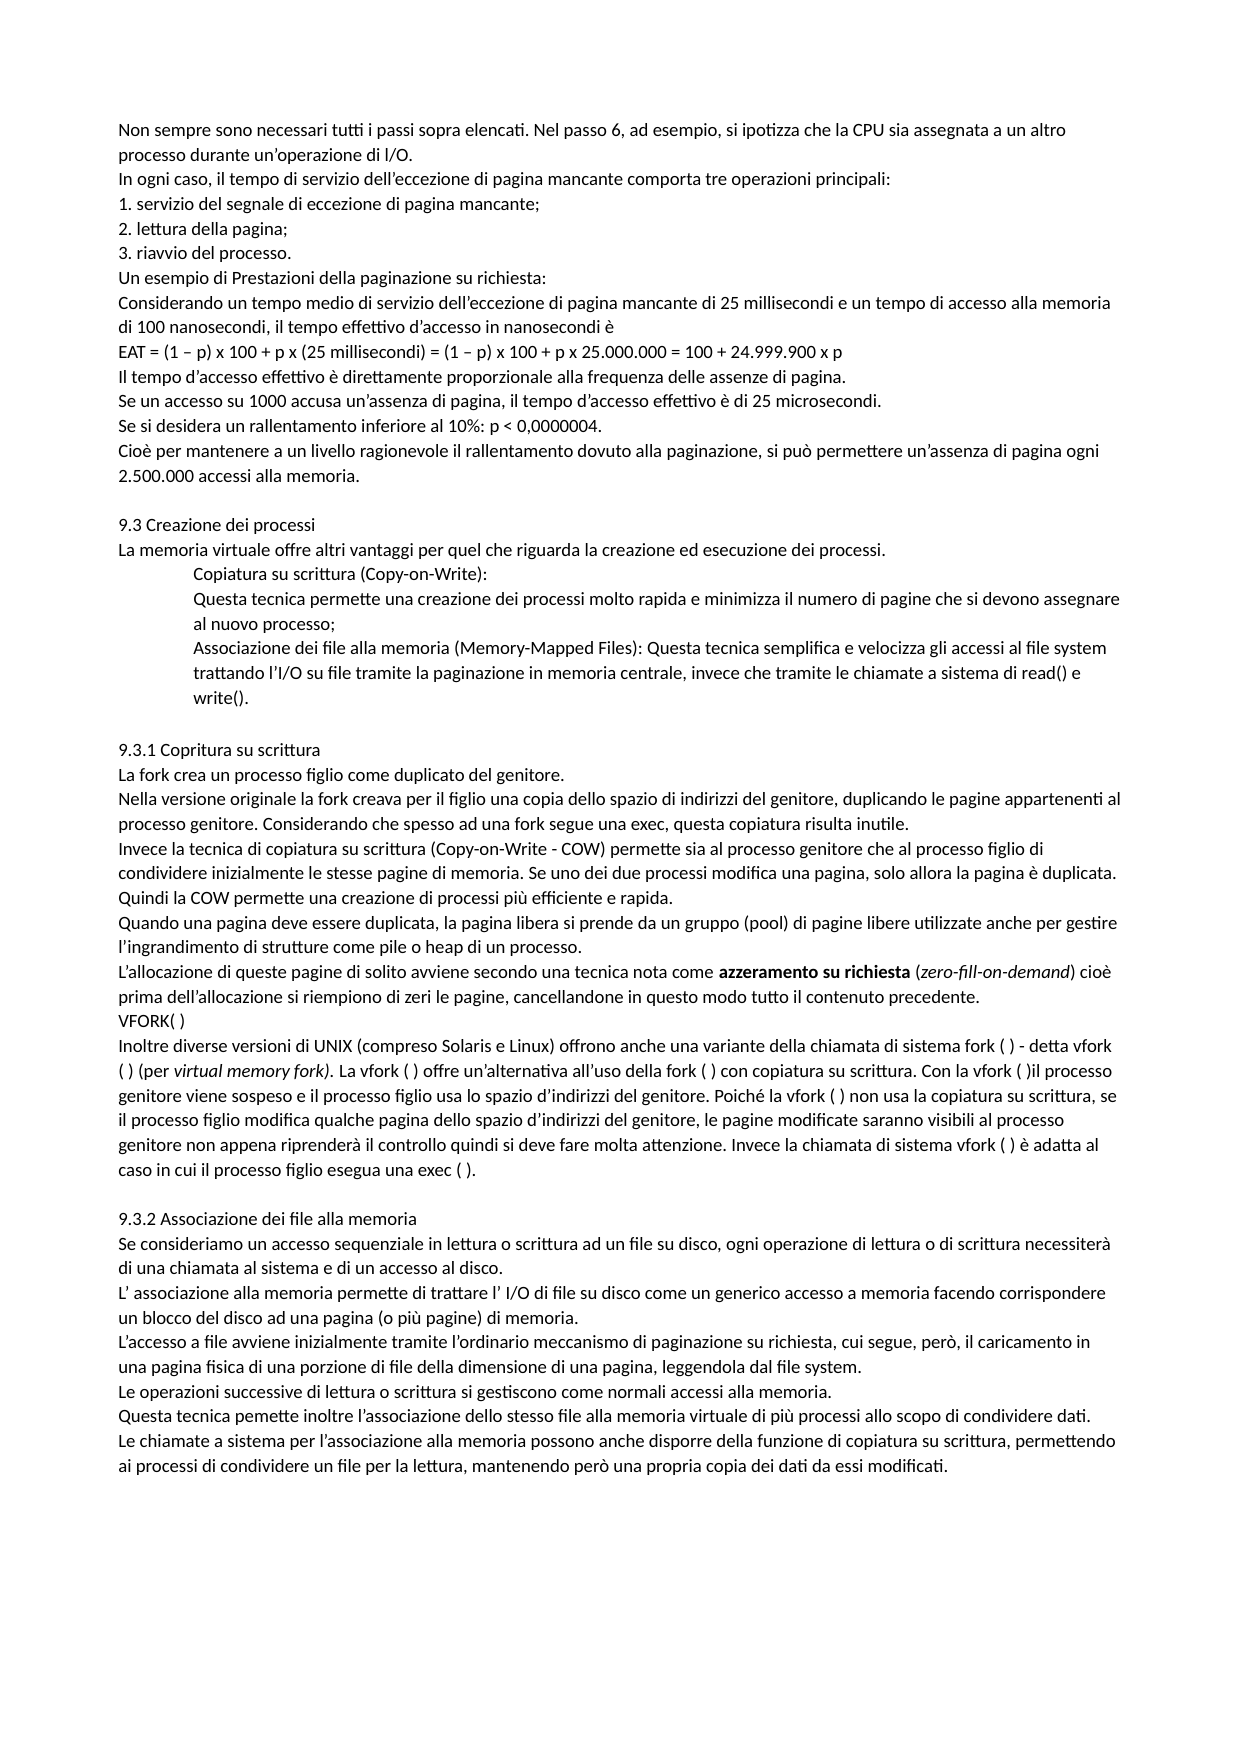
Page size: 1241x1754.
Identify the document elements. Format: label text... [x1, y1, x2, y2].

text EAT = (1 – p) x 100 + p x (25 millisecondi) = (1 – p) x 100 + p x 25.000.000 = 100 + 24.999.900 x p [118, 340, 1122, 363]
text Quindi la COW permette una creazione di processi più efficiente e rapida. [118, 886, 1122, 909]
text 9.3.1 Copritura su scrittura [118, 738, 1122, 761]
list Associazione dei file alla memoria (Memory-Mapped Files): Questa tecnica semplifica e velocizza gli accessi al file system trattando l’I/O su file tramite la paginazione in memoria centrale, invece che tramite le chiamate a sistema di read() e write(). [193, 637, 1122, 709]
text Inoltre diverse versioni di UNIX (compreso Solaris e Linux) offrono anche una variante della chiamata di sistema fork ( ) - detta vfork ( ) (per virtual memory fork). La vfork ( ) offre un’alternativa all’uso della fork ( ) con copiatura su scrittura. Con la vfork ( )il processo genitore viene sospeso e il processo figlio usa lo spazio d’indirizzi del genitore. Poiché la vfork ( ) non usa la copiatura su scrittura, se il processo figlio modifica qualche pagina dello spazio d’indirizzi del genitore, le pagine modificate saranno visibili al processo genitore non appena riprenderà il controllo quindi si deve fare molta attenzione. Invece la chiamata di sistema vfork ( ) è adatta al caso in cui il processo figlio esegua una exec ( ). [118, 1034, 1122, 1181]
text L’ associazione alla memoria permette di trattare l’ I/O di file su disco come un generico accesso a memoria facendo corrispondere un blocco del disco ad una pagina (o più pagine) di memoria. [118, 1281, 1122, 1329]
text Le operazioni successive di lettura o scrittura si gestiscono come normali accessi alla memoria. [118, 1380, 1122, 1403]
text Quando una pagina deve essere duplicata, la pagina libera si prende da un gruppo (pool) di pagine libere utilizzate anche per gestire l’ingrandimento di strutture come pile o heap di un processo. L’allocazione di queste pagine di solito avviene secondo una tecnica nota come azzeramento su richiesta (zero-fill-on-demand) cioè prima dell’allocazione si riempiono di zeri le pagine, cancellandone in questo modo tutto il contenuto precedente. [118, 911, 1122, 1008]
text 9.3.2 Associazione dei file alla memoria [118, 1207, 1122, 1230]
text Il tempo d’accesso effettivo è direttamente proporzionale alla frequenza delle assenze di pagina. [118, 365, 1122, 388]
text Considerando un tempo medio di servizio dell’eccezione di pagina mancante di 25 millisecondi e un tempo di accesso alla memoria [118, 291, 1122, 314]
text Questa tecnica pemette inoltre l’associazione dello stesso file alla memoria virtuale di più processi allo scopo di condividere dati. [118, 1405, 1122, 1428]
text La memoria virtuale offre altri vantaggi per quel che riguarda la creazione ed esecuzione dei processi. [118, 538, 1122, 561]
text L’accesso a file avviene inizialmente tramite l’ordinario meccanismo di paginazione su richiesta, cui segue, però, il caricamento in una pagina fisica di una porzione di file della dimensione di una pagina, leggendola dal file system. [118, 1331, 1122, 1378]
text Se si desidera un rallentamento inferiore al 10%: p < 0,0000004. [118, 414, 1122, 437]
text 9.3 Creazione dei processi [118, 513, 1122, 536]
text VFORK( ) [118, 1010, 1122, 1033]
text La fork crea un processo figlio come duplicato del genitore. [118, 763, 1122, 786]
text di 100 nanosecondi, il tempo effettivo d’accesso in nanosecondi è [118, 316, 1122, 338]
text Se consideriamo un accesso sequenziale in lettura o scrittura ad un file su disco, ogni operazione di lettura o di scrittura necessiterà di una chiamata al sistema e di un accesso al disco. [118, 1232, 1122, 1279]
text Non sempre sono necessari tutti i passi sopra elencati. Nel passo 6, ad esempio, si ipotizza che la CPU sia assegnata a un altro processo durante un’operazione di l/O. [118, 118, 1122, 166]
list Copiatura su scrittura (Copy-on-Write): [193, 562, 1122, 585]
text In ogni caso, il tempo di servizio dell’eccezione di pagina mancante comporta tre operazioni principali: 1. servizio del segnale di eccezione di pagina mancante; 2. lettura della pagina; 3. riavvio del processo. [118, 167, 1122, 264]
text Invece la tecnica di copiatura su scrittura (Copy-on-Write - COW) permette sia al processo genitore che al processo figlio di condividere inizialmente le stesse pagine di memoria. Se uno dei due processi modifica una pagina, solo allora la pagina è duplicata. [118, 837, 1122, 884]
text Cioè per mantenere a un livello ragionevole il rallentamento dovuto alla paginazione, si può permettere un’assenza di pagina ogni 2.500.000 accessi alla memoria. [118, 439, 1122, 487]
text Un esempio di Prestazioni della paginazione su richiesta: [118, 266, 1122, 289]
text Se un accesso su 1000 accusa un’assenza di pagina, il tempo d’accesso effettivo è di 25 microsecondi. [118, 390, 1122, 413]
list Questa tecnica permette una creazione dei processi molto rapida e minimizza il numero di pagine che si devono assegnare al nuovo processo; [193, 587, 1122, 635]
text Le chiamate a sistema per l’associazione alla memoria possono anche disporre della funzione di copiatura su scrittura, permettendo ai processi di condividere un file per la lettura, mantenendo però una propria copia dei dati da essi modificati. [118, 1429, 1122, 1477]
text Nella versione originale la fork creava per il figlio una copia dello spazio di indirizzi del genitore, duplicando le pagine appartenenti al processo genitore. Considerando che spesso ad una fork segue una exec, questa copiatura risulta inutile. [118, 787, 1122, 835]
